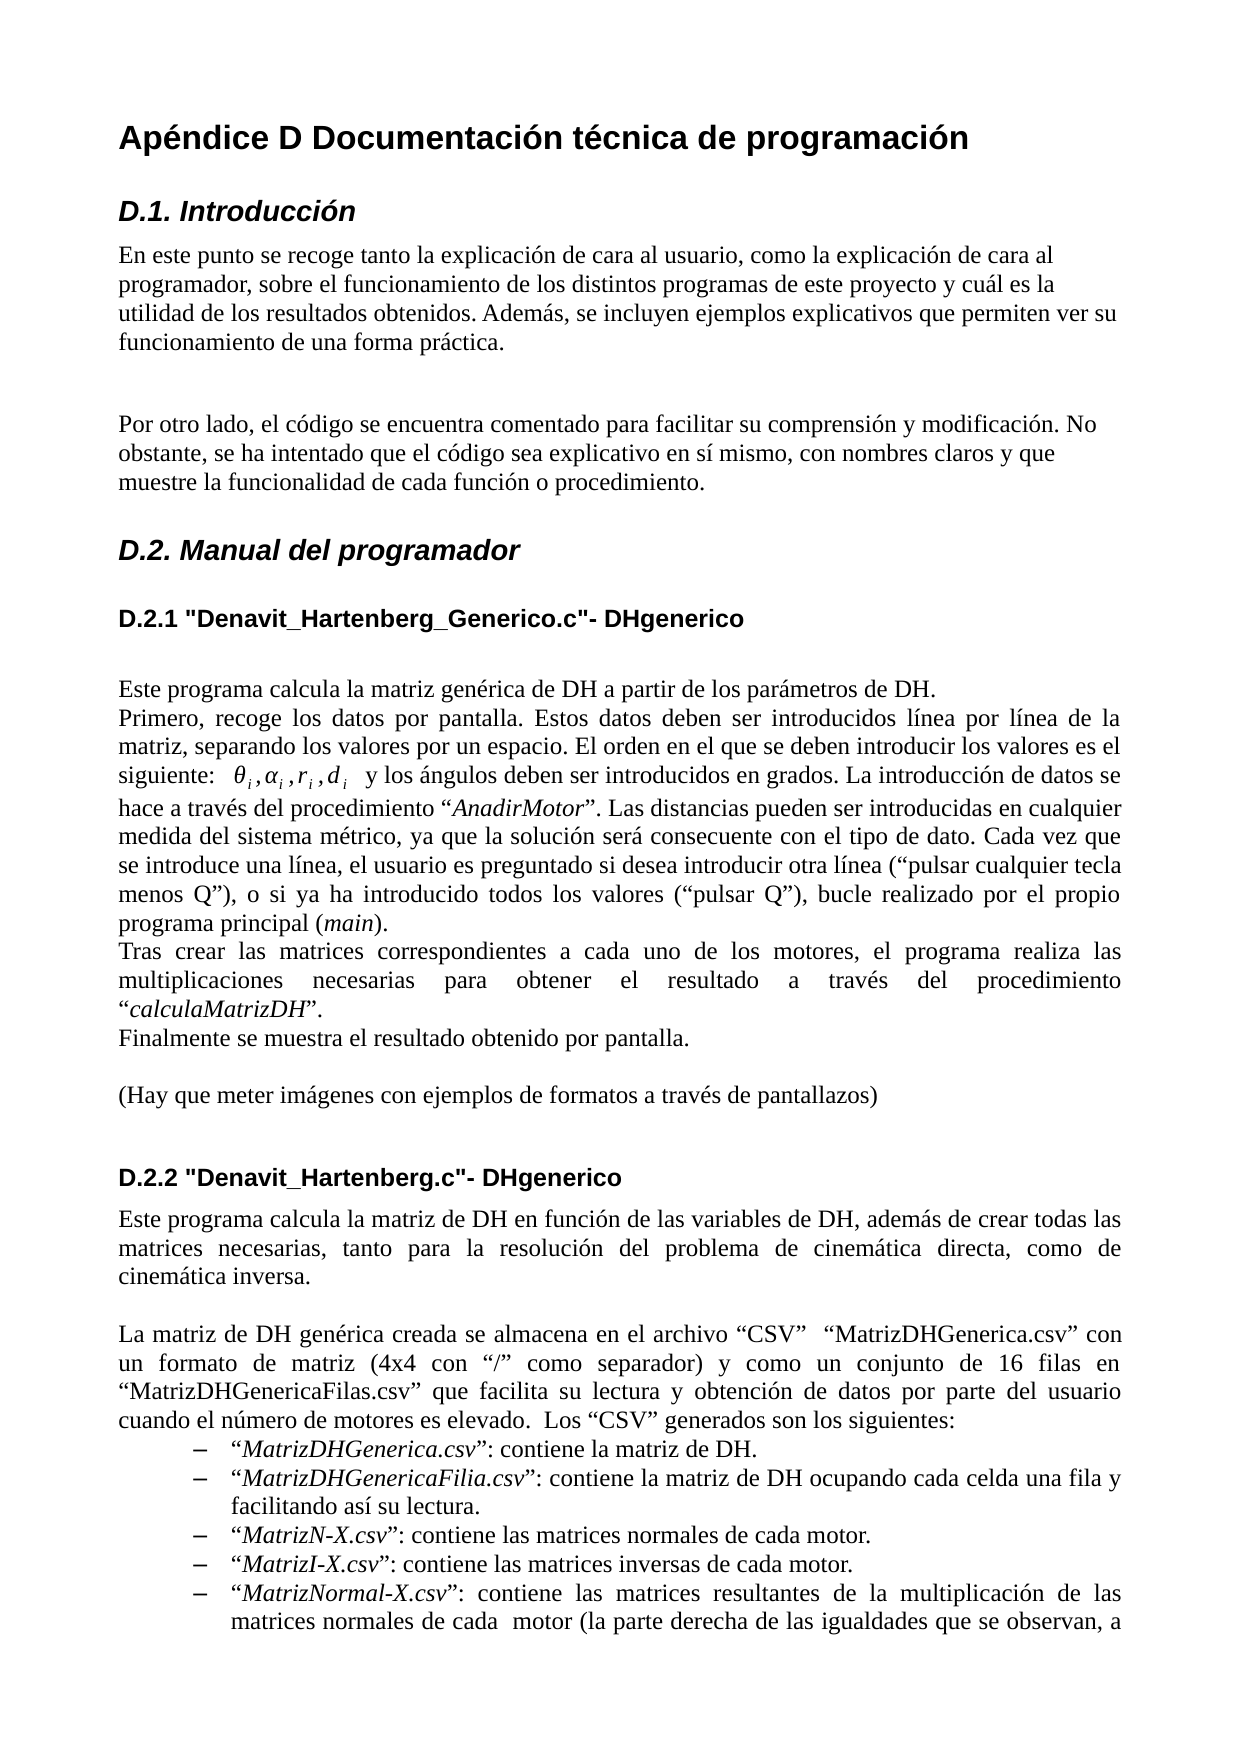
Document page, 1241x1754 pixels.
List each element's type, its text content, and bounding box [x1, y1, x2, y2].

list “MatrizI-X.csv”: contiene las matrices inversas de cada motor. [193, 1549, 1122, 1578]
text En este punto se recoge tanto la explicación de cara al usuario, como la explicación de cara al programador, sobre el funcionamiento de los distintos programas de este proyecto y cuál es la utilidad de los resultados obtenidos. Además, se incluyen ejemplos explicativos que permiten ver su funcionamiento de una forma práctica. [118, 240, 1122, 355]
subtitle D.1. Introducción [118, 194, 1122, 228]
subtitle D.2.1 "Denavit_Hartenberg_Generico.c"- DHgenerico [118, 604, 1122, 633]
subtitle Apéndice D Documentación técnica de programación [118, 118, 1122, 157]
text Tras crear las matrices correspondientes a cada uno de los motores, el programa realiza las multiplicaciones necesarias para obtener el resultado a través del procedimiento “calculaMatrizDH”. [118, 936, 1122, 1023]
text Primero, recoge los datos por pantalla. Estos datos deben ser introducidos línea por línea de la matriz, separando los valores por un espacio. El orden en el que se deben introducir los valores es el siguiente:y los ángulos deben ser introducidos en grados. La introducción de datos se hace a través del procedimiento “AnadirMotor”. Las distancias pueden ser introducidas en cualquier medida del sistema métrico, ya que la solución será consecuente con el tipo de dato. Cada vez que se introduce una línea, el usuario es preguntado si desea introducir otra línea (“pulsar cualquier tecla menos Q”), o si ya ha introducido todos los valores (“pulsar Q”), bucle realizado por el propio programa principal (main). [118, 703, 1122, 936]
subtitle D.2.2 "Denavit_Hartenberg.c"- DHgenerico [118, 1163, 1122, 1191]
list “MatrizDHGenerica.csv”: contiene la matriz de DH. [193, 1434, 1122, 1463]
list “MatrizDHGenericaFilia.csv”: contiene la matriz de DH ocupando cada celda una fila y facilitando así su lectura. [193, 1463, 1122, 1520]
text Este programa calcula la matriz genérica de DH a partir de los parámetros de DH. [118, 674, 1122, 703]
text Finalmente se muestra el resultado obtenido por pantalla. [118, 1023, 1122, 1051]
list “MatrizN-X.csv”: contiene las matrices normales de cada motor. [193, 1520, 1122, 1549]
text La matriz de DH genérica creada se almacena en el archivo “CSV” “MatrizDHGenerica.csv” con un formato de matriz (4x4 con “/” como separador) y como un conjunto de 16 filas en “MatrizDHGenericaFilas.csv” que facilita su lectura y obtención de datos por parte del usuario cuando el número de motores es elevado. Los “CSV” generados son los siguientes: [118, 1319, 1122, 1434]
text Por otro lado, el código se encuentra comentado para facilitar su comprensión y modificación. No obstante, se ha intentado que el código sea explicativo en sí mismo, con nombres claros y que muestre la funcionalidad de cada función o procedimiento. [118, 409, 1122, 495]
subtitle D.2. Manual del programador [118, 533, 1122, 566]
list “MatrizNormal-X.csv”: contiene las matrices resultantes de la multiplicación de las matrices normales de cada motor (la parte derecha de las igualdades que se observan, a [193, 1578, 1122, 1635]
text (Hay que meter imágenes con ejemplos de formatos a través de pantallazos) [118, 1080, 1122, 1109]
text Este programa calcula la matriz de DH en función de las variables de DH, además de crear todas las matrices necesarias, tanto para la resolución del problema de cinemática directa, como de cinemática inversa. [118, 1204, 1122, 1290]
